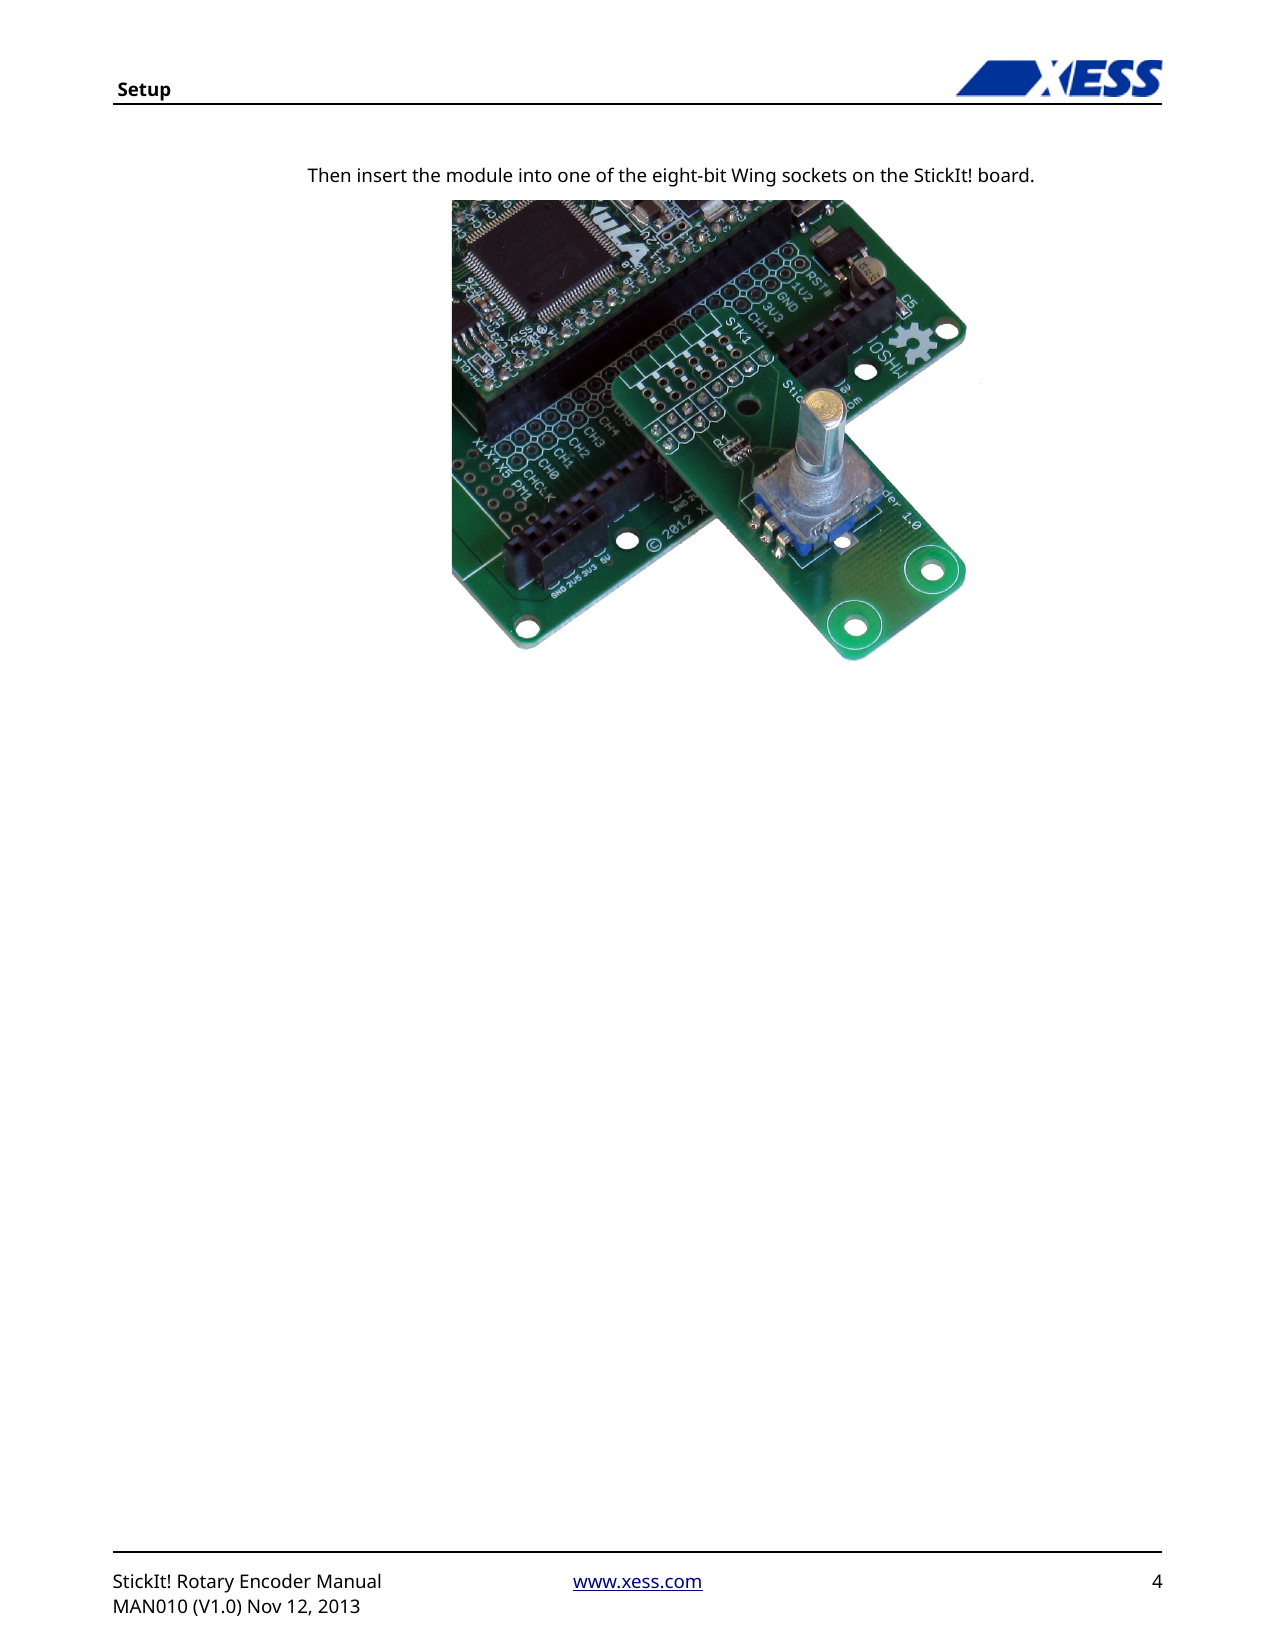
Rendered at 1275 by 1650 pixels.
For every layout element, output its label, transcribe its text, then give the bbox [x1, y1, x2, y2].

picture [451, 200, 1019, 715]
text Then insert the module into one of the eight-bit Wing sockets on the StickIt! board. [307, 162, 1162, 187]
picture [955, 60, 1163, 97]
